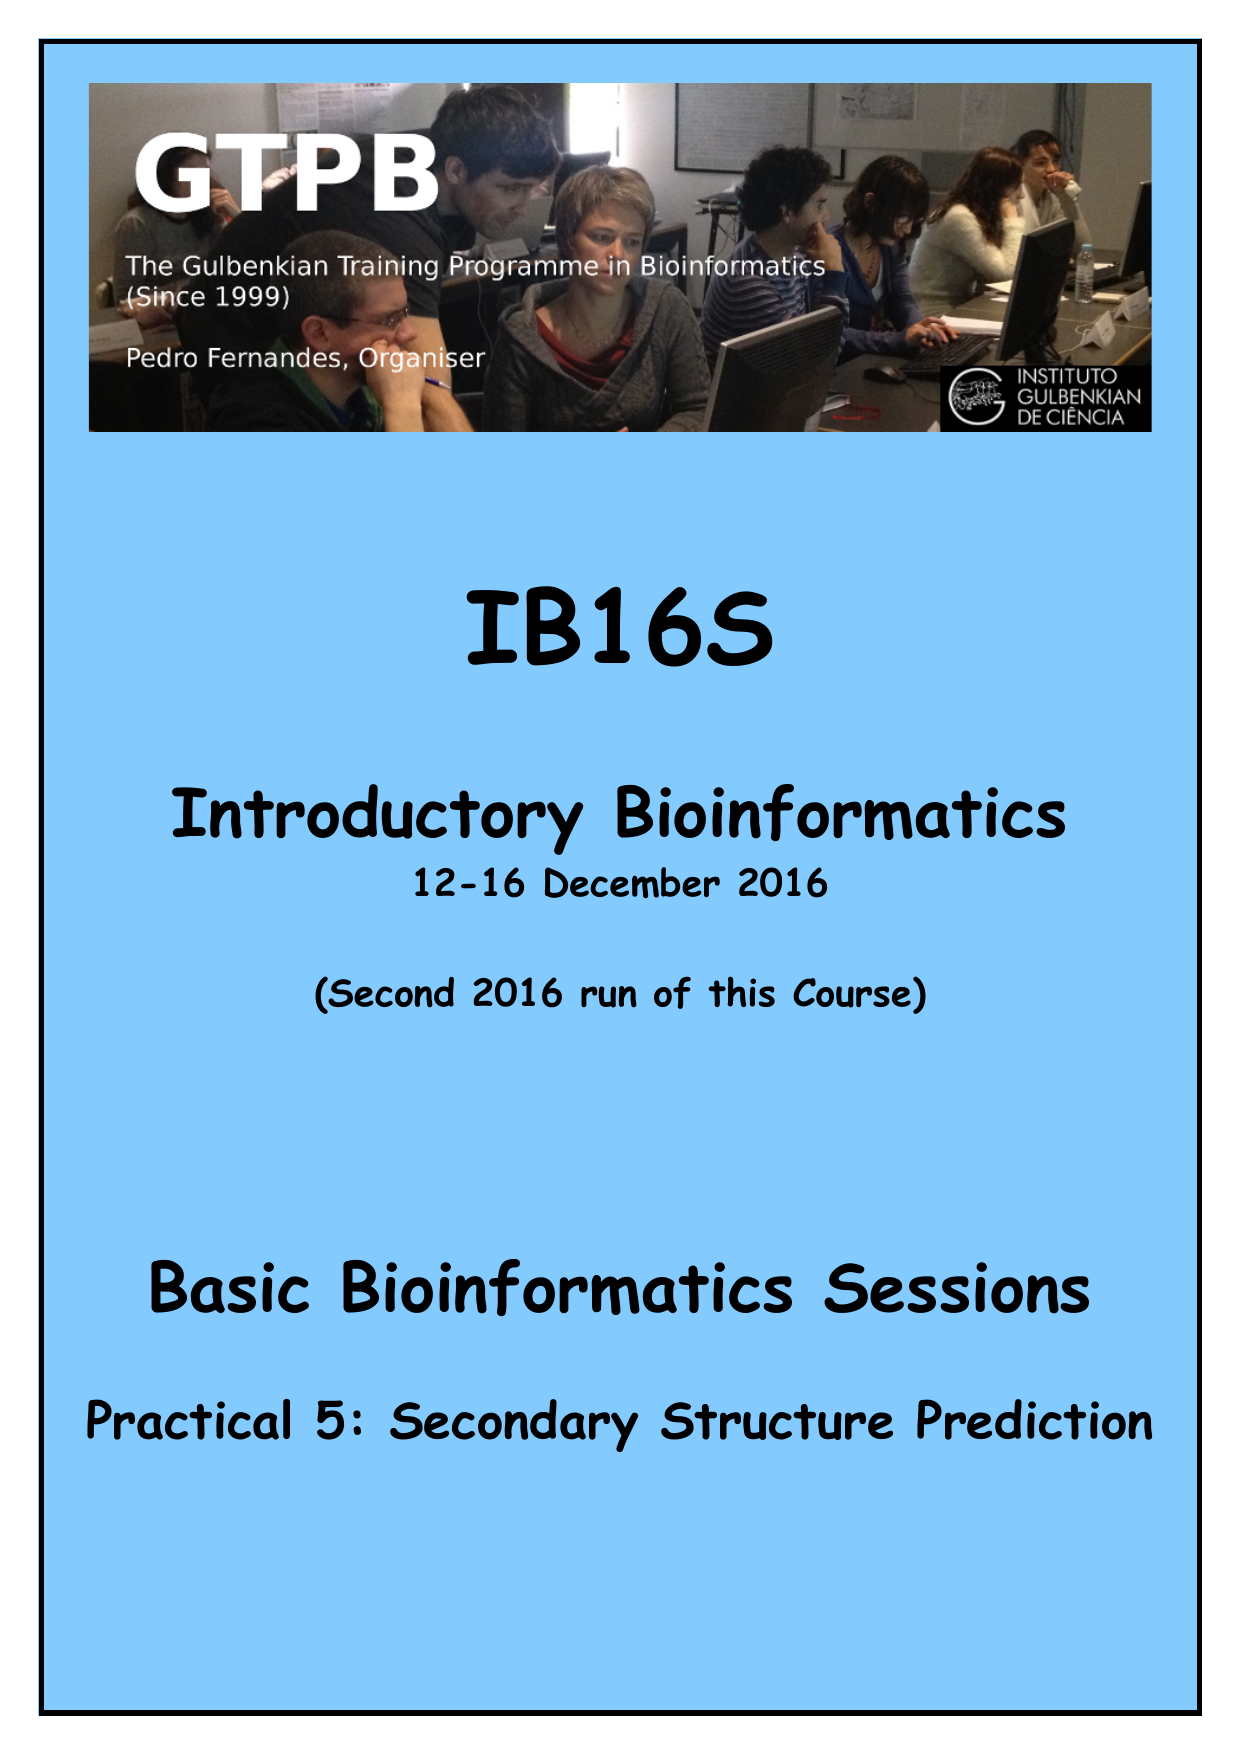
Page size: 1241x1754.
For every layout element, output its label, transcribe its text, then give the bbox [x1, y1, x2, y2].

text Practical 5: Secondary Structure Prediction [44, 1383, 1197, 1453]
text Basic Bioinformatics Sessions [44, 1238, 1197, 1331]
text (Second 2016 run of this Course) [44, 965, 1197, 1018]
text IB16S [44, 554, 1197, 693]
text Introductory Bioinformatics [44, 693, 1197, 855]
text 12-16 December 2016 [44, 855, 1197, 908]
picture [88, 83, 1152, 432]
